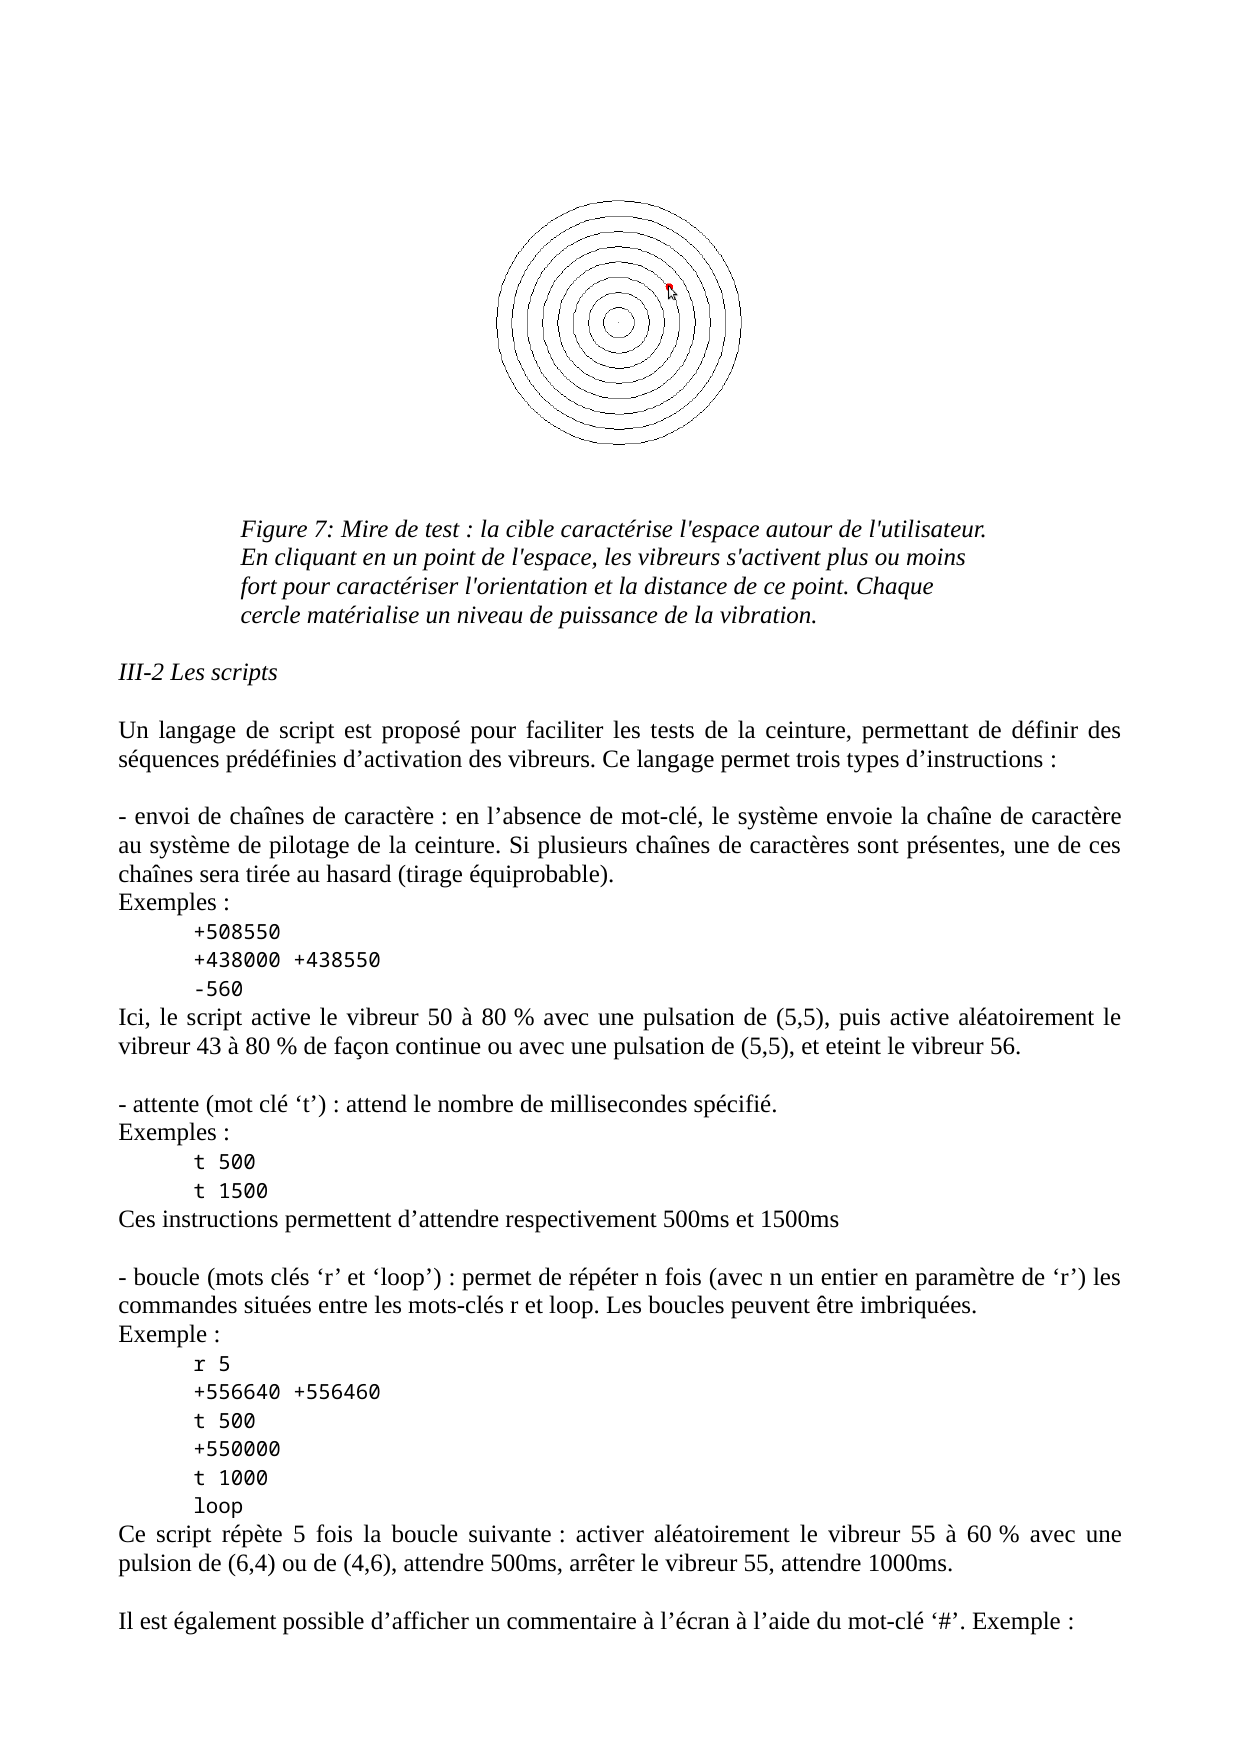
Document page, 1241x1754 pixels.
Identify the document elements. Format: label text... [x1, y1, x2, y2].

text Un langage de script est proposé pour faciliter les tests de la ceinture, permettant de définir des séquences prédéfinies d’activation des vibreurs. Ce langage permet trois types d’instructions : [118, 715, 1122, 772]
text +556640 +556460 [118, 1377, 1122, 1406]
text Exemples : [118, 1117, 1122, 1146]
text +438000 +438550 [118, 946, 1122, 974]
text Ces instructions permettent d’attendre respectivement 500ms et 1500ms [118, 1204, 1122, 1233]
text -560 [118, 974, 1122, 1002]
text t 1000 [118, 1463, 1122, 1491]
text - envoi de chaînes de caractère : en l’absence de mot-clé, le système envoie la chaîne de caractère au système de pilotage de la ceinture. Si plusieurs chaînes de caractères sont présentes, une de ces chaînes sera tirée au hasard (tirage équiprobable). [118, 801, 1122, 887]
text Exemple : [118, 1319, 1122, 1348]
text III-2 Les scripts [118, 657, 1122, 686]
text t 1500 [118, 1176, 1122, 1204]
text Ce script répète 5 fois la boucle suivante : activer aléatoirement le vibreur 55 à 60 % avec une pulsion de (6,4) ou de (4,6), attendre 500ms, arrêter le vibreur 55, attendre 1000ms. [118, 1519, 1122, 1577]
text t 500 [118, 1146, 1122, 1176]
text Figure 7: Mire de test : la cible caractérise l'espace autour de l'utilisateur. En cliquant en un point de l'espace, les vibreurs s'activent plus ou moins fort pour caractériser l'orientation et la distance de ce point. Chaque cercle matérialise un niveau de puissance de la vibration. [240, 159, 1000, 629]
text loop [118, 1491, 1122, 1519]
text - attente (mot clé ‘t’) : attend le nombre de millisecondes spécifié. [118, 1089, 1122, 1117]
picture [437, 159, 803, 485]
text t 500 [118, 1406, 1122, 1434]
text +550000 [118, 1434, 1122, 1463]
text Il est également possible d’afficher un commentaire à l’écran à l’aide du mot-clé ‘#’. Exemple : [118, 1606, 1122, 1634]
text Exemples : [118, 887, 1122, 916]
text r 5 [118, 1348, 1122, 1377]
text Ici, le script active le vibreur 50 à 80 % avec une pulsation de (5,5), puis active aléatoirement le vibreur 43 à 80 % de façon continue ou avec une pulsation de (5,5), et eteint le vibreur 56. [118, 1002, 1122, 1060]
text +508550 [118, 916, 1122, 946]
text - boucle (mots clés ‘r’ et ‘loop’) : permet de répéter n fois (avec n un entier en paramètre de ‘r’) les commandes situées entre les mots-clés r et loop. Les boucles peuvent être imbriquées. [118, 1262, 1122, 1319]
